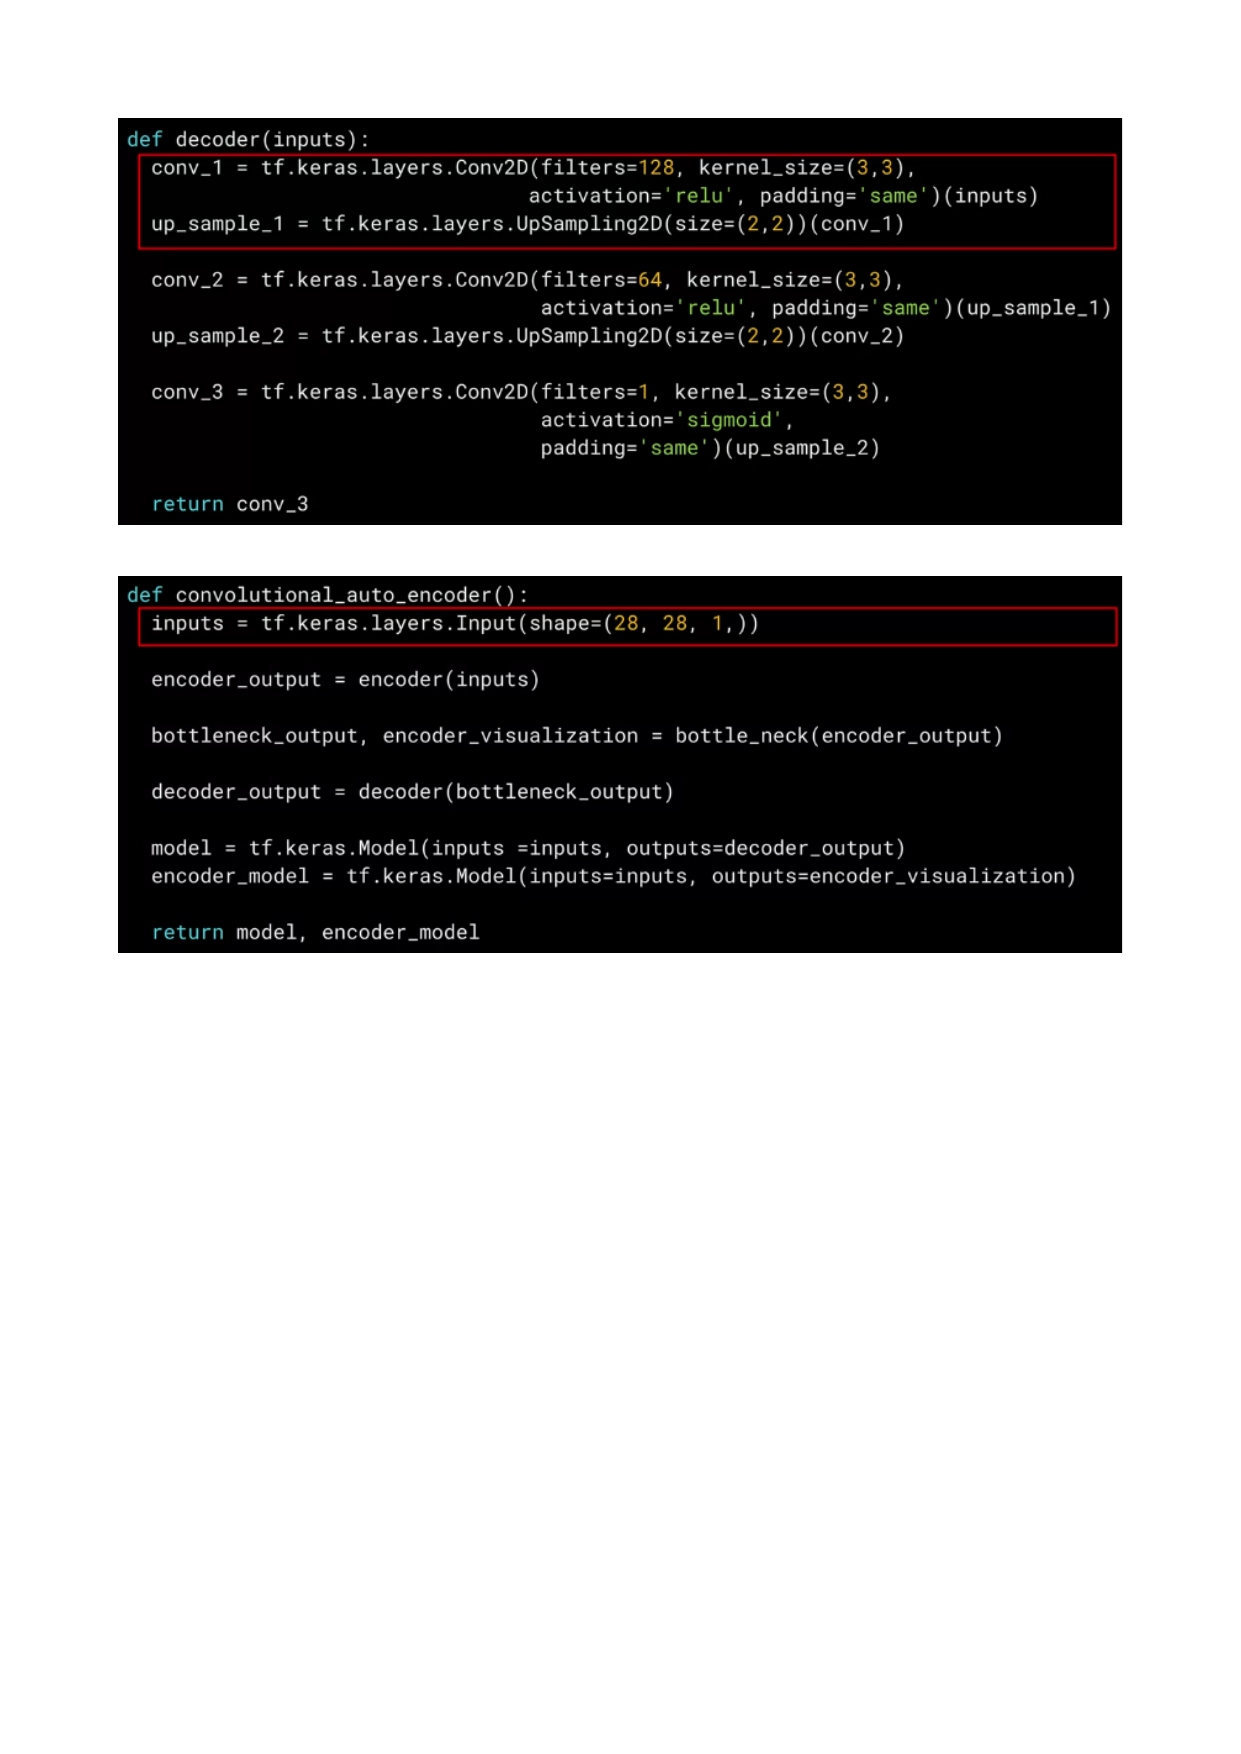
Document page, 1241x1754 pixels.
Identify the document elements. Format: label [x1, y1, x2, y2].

picture [118, 118, 1123, 525]
picture [118, 576, 1123, 953]
